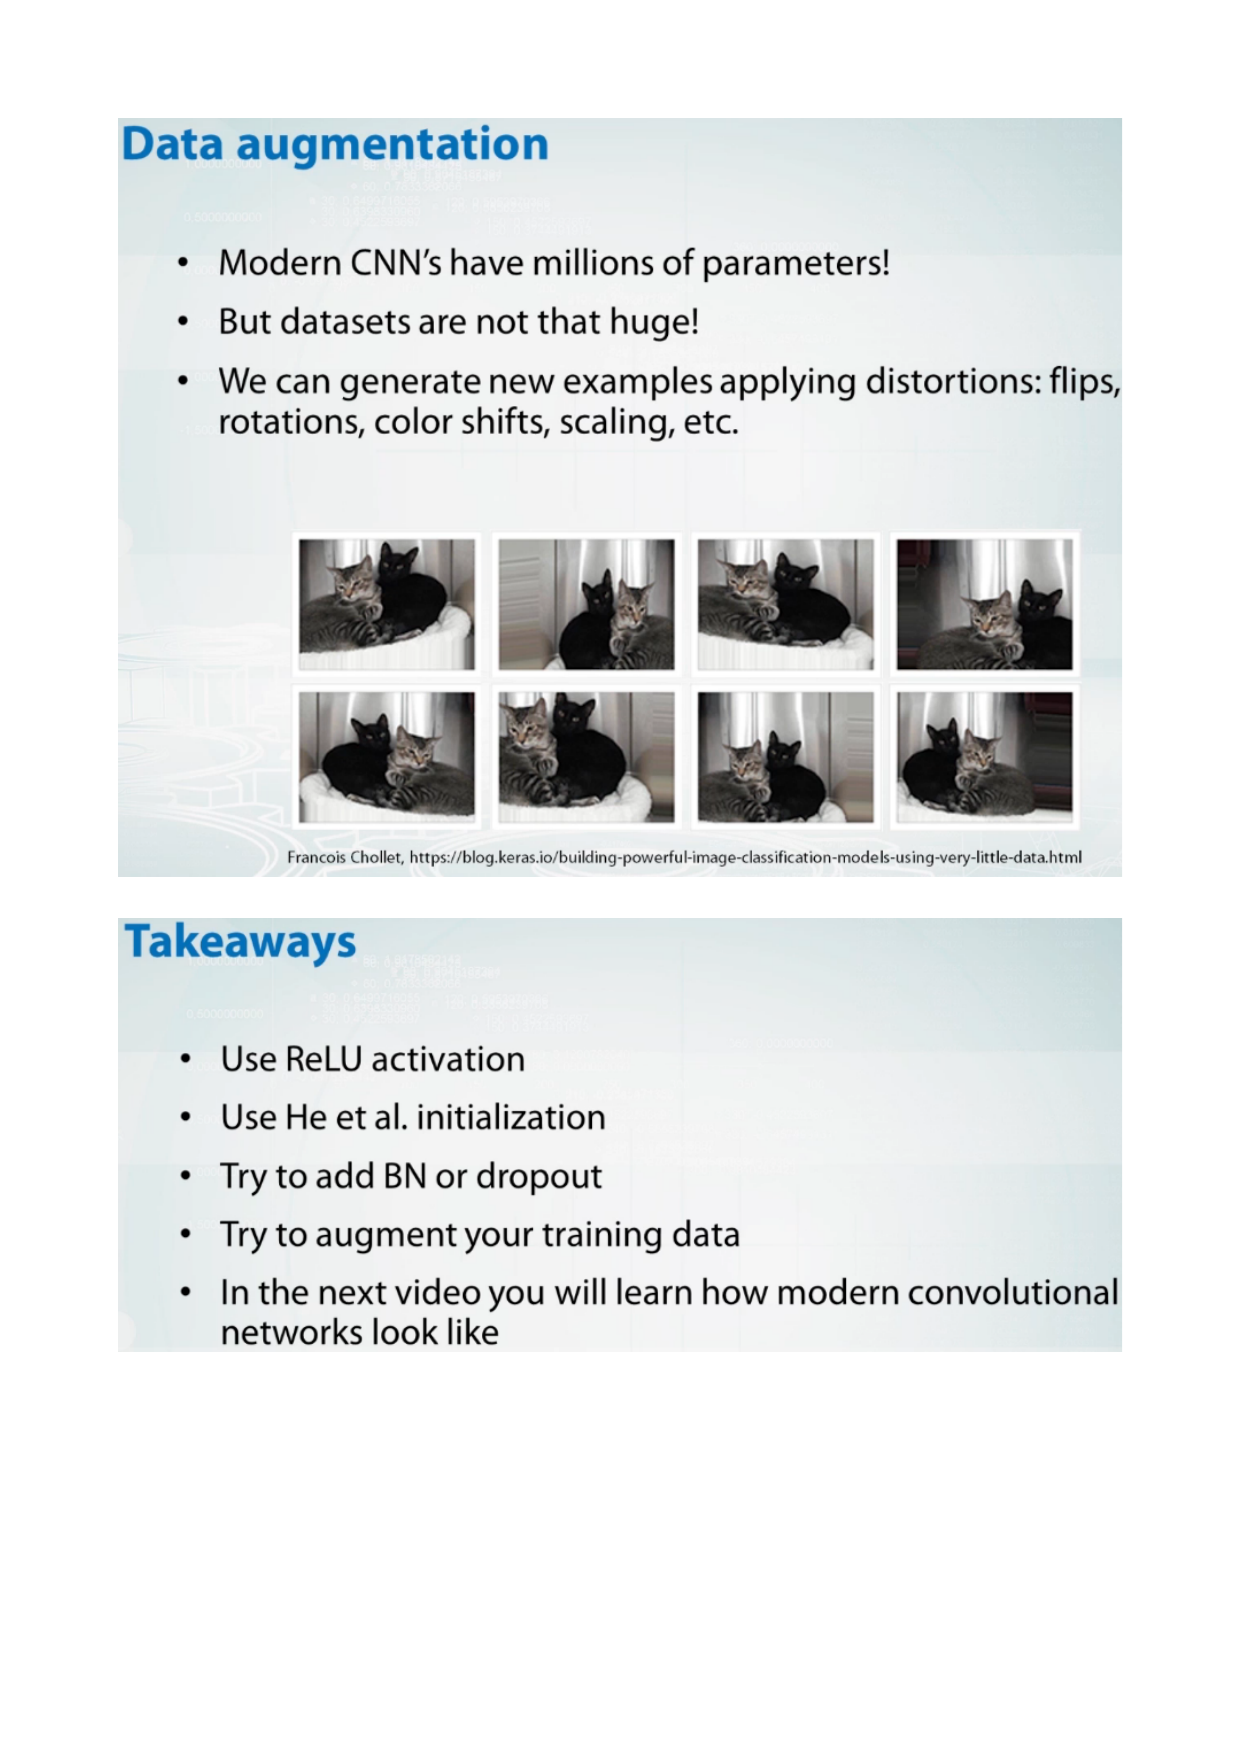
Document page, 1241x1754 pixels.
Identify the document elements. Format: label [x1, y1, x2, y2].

picture [118, 918, 1123, 1352]
picture [118, 118, 1123, 877]
